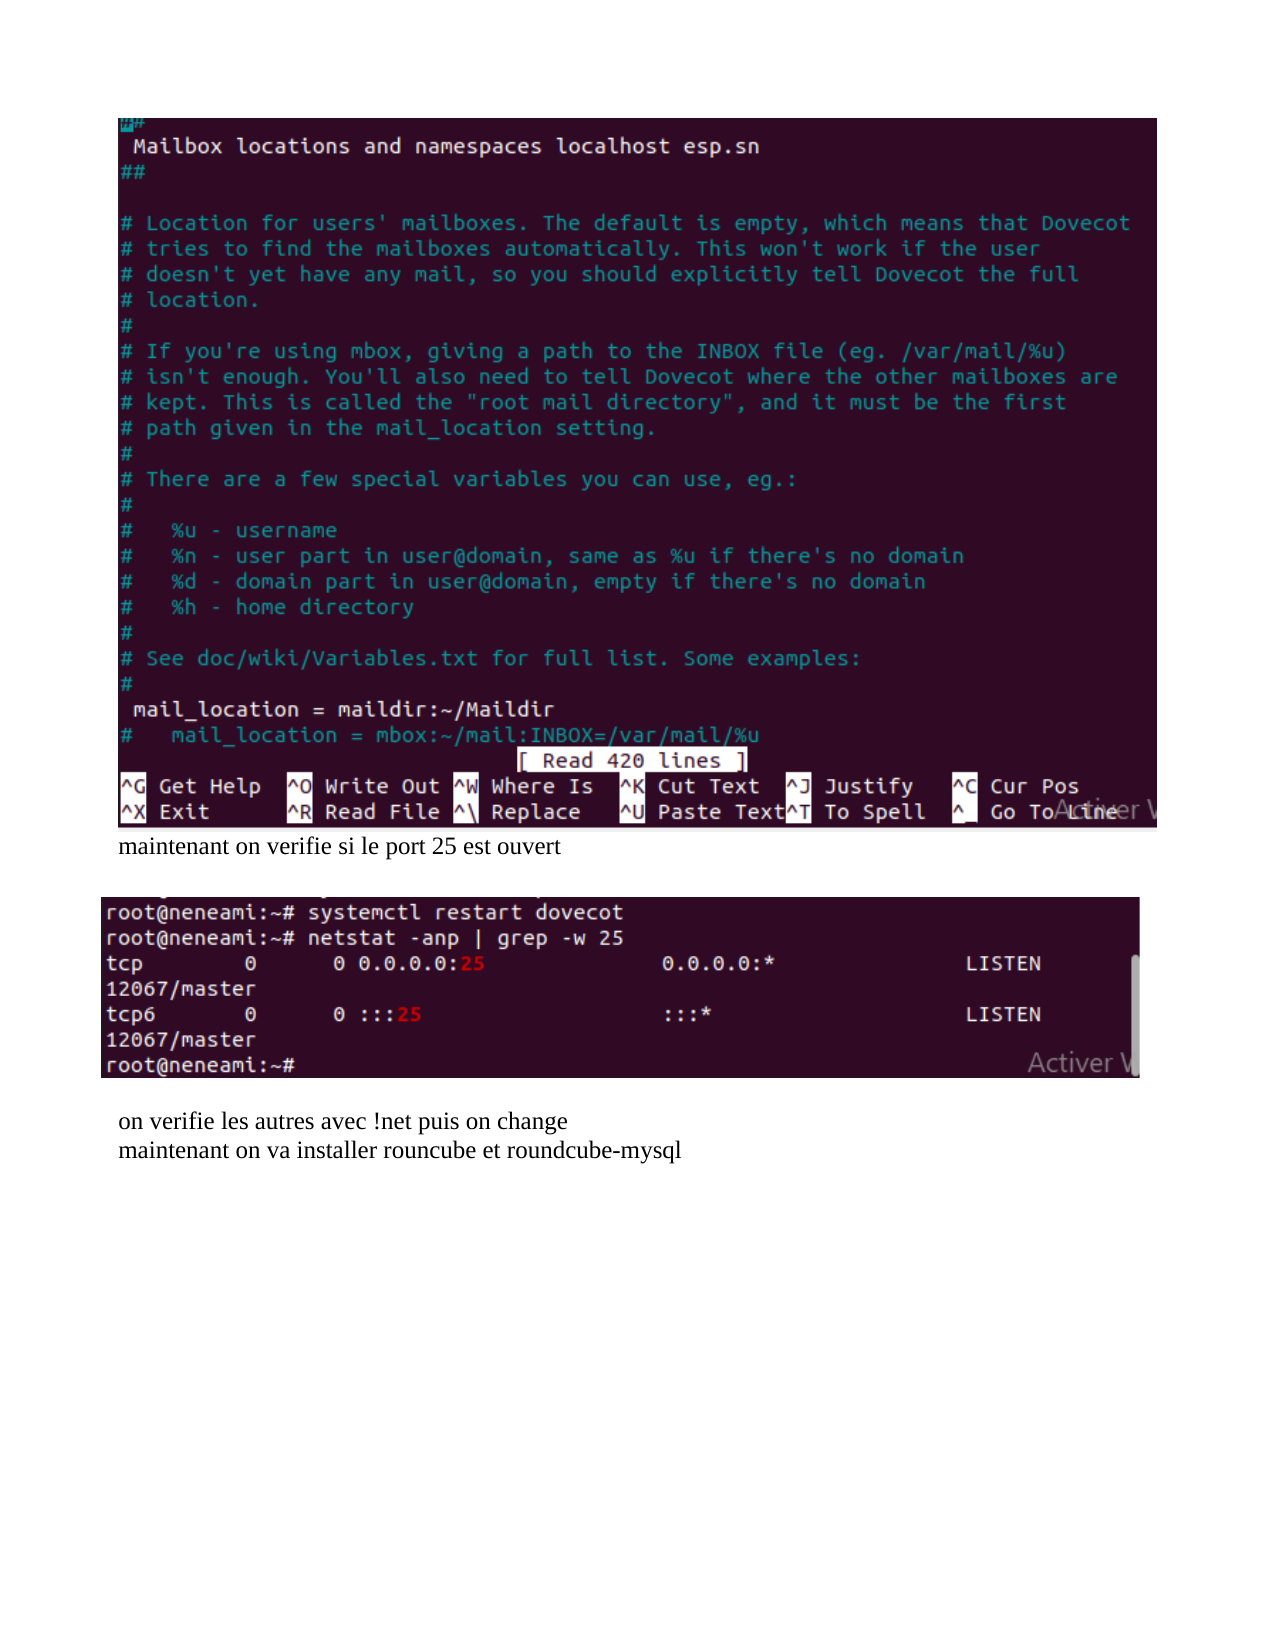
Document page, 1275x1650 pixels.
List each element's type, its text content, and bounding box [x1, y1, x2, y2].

picture [118, 118, 1157, 832]
text maintenant on verifie si le port 25 est ouvert [118, 832, 1157, 860]
picture [101, 897, 1140, 1078]
text maintenant on va installer rouncube et roundcube-mysql [118, 1135, 1157, 1163]
text on verifie les autres avec !net puis on change [118, 1106, 1157, 1135]
